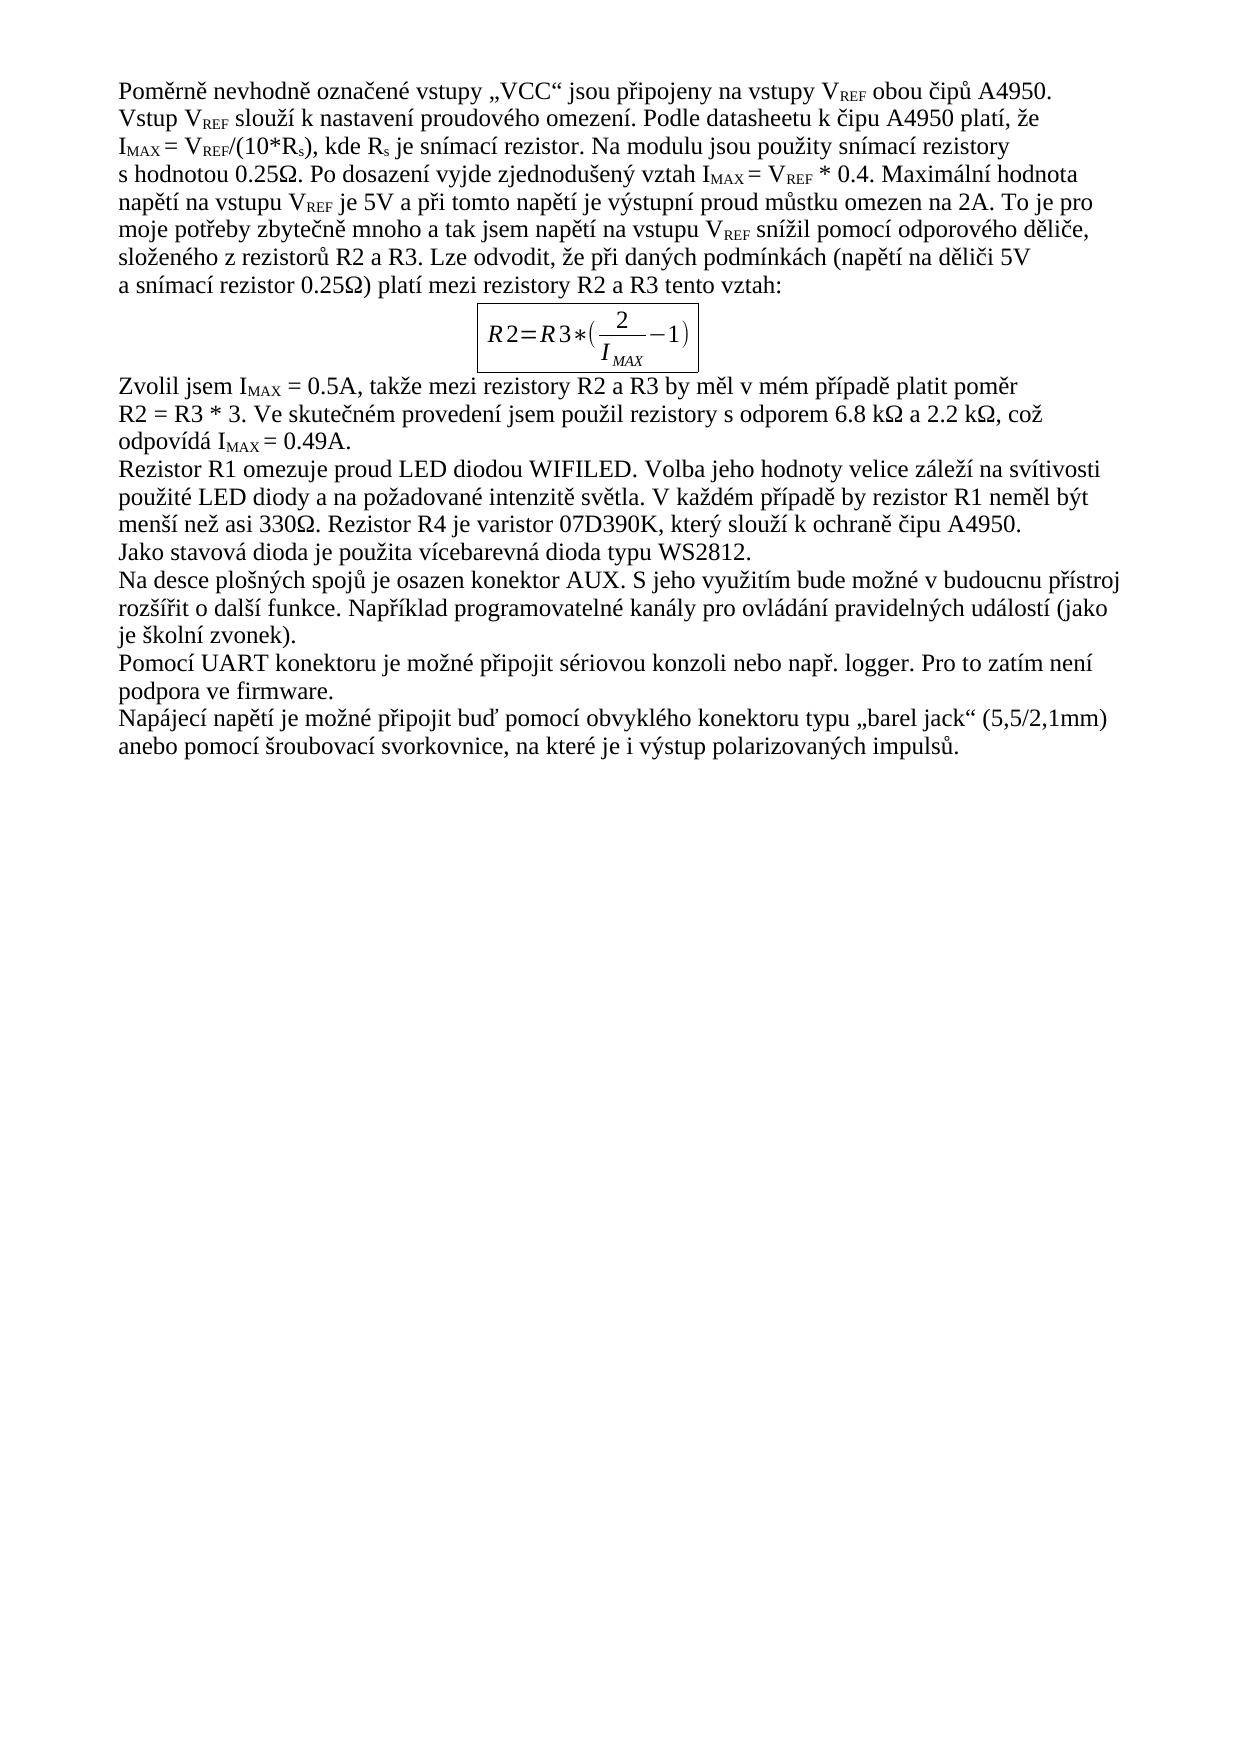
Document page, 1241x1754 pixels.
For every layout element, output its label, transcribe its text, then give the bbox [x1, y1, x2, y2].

text Poměrně nevhodně označené vstupy „VCC“ jsou připojeny na vstupy VREF obou čipů A4950. Vstup VREF slouží k nastavení proudového omezení. Podle datasheetu k čipu A4950 platí, že IMAX = VREF/(10*Rs), kde Rs je snímací rezistor. Na modulu jsou použity snímací rezistory s hodnotou 0.25Ω. Po dosazení vyjde zjednodušený vztah IMAX = VREF * 0.4. Maximální hodnota napětí na vstupu VREF je 5V a při tomto napětí je výstupní proud můstku omezen na 2A. To je pro moje potřeby zbytečně mnoho a tak jsem napětí na vstupu VREF snížil pomocí odporového děliče, složeného z rezistorů R2 a R3. Lze odvodit, že při daných podmínkách (napětí na děliči 5V a snímací rezistor 0.25Ω) platí mezi rezistory R2 a R3 tento vztah: [118, 77, 1122, 298]
text Rezistor R1 omezuje proud LED diodou WIFILED. Volba jeho hodnoty velice záleží na svítivosti použité LED diody a na požadované intenzitě světla. V každém případě by rezistor R1 neměl být menší než asi 330Ω. Rezistor R4 je varistor 07D390K, který slouží k ochraně čipu A4950. [118, 455, 1122, 538]
text Na desce plošných spojů je osazen konektor AUX. S jeho využitím bude možné v budoucnu přístroj rozšířit o další funkce. Například programovatelné kanály pro ovládání pravidelných událostí (jako je školní zvonek). Pomocí UART konektoru je možné připojit sériovou konzoli nebo např. logger. Pro to zatím není podpora ve firmware. [118, 566, 1122, 704]
text Jako stavová dioda je použita vícebarevná dioda typu WS2812. [118, 538, 1122, 566]
text Zvolil jsem IMAX = 0.5A, takže mezi rezistory R2 a R3 by měl v mém případě platit poměr R2 = R3 * 3. Ve skutečném provedení jsem použil rezistory s odporem 6.8 kΩ a 2.2 kΩ, což odpovídá IMAX = 0.49A. [118, 311, 1122, 455]
text Napájecí napětí je možné připojit buď pomocí obvyklého konektoru typu „barel jack“ (5,5/2,1mm) anebo pomocí šroubovací svorkovnice, na které je i výstup polarizovaných impulsů. [118, 704, 1122, 788]
text Zvolil jsem IMAX = 0.5A, takže mezi rezistory R2 a R3 by měl v mém případě platit poměr R2 = R3 * 3. Ve skutečném provedení jsem použil rezistory s odporem 6.8 kΩ a 2.2 kΩ, což odpovídá IMAX = 0.49A. [478, 304, 698, 372]
